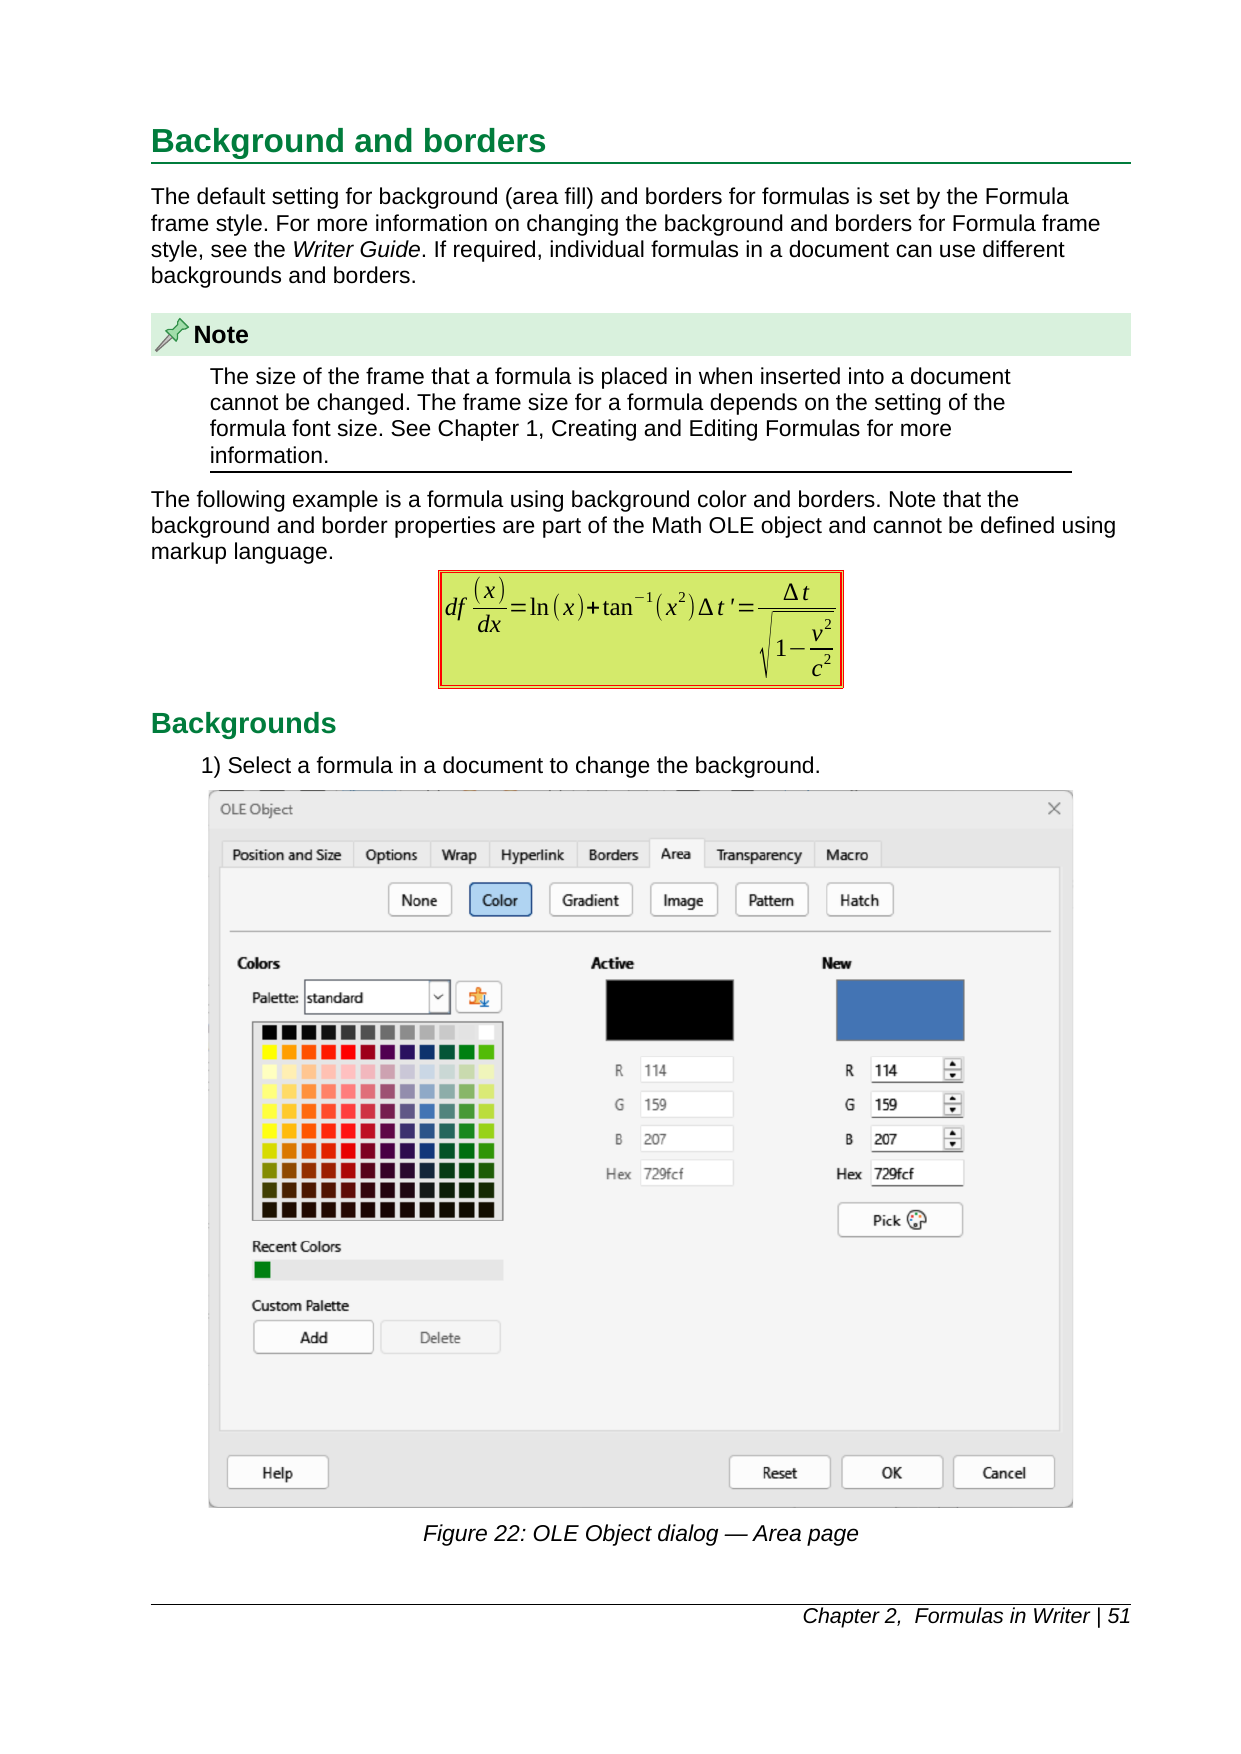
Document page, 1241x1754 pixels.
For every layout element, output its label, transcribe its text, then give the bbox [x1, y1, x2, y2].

subtitle Backgrounds [151, 706, 1131, 739]
text Figure 22: OLE Object dialog — Area page [208, 1520, 1073, 1546]
text The default setting for background (area fill) and borders for formulas is set by the Formula frame style. For more information on changing the background and borders for Formula frame style, see the Writer Guide. If required, individual formulas in a document can use different backgrounds and borders. [151, 183, 1131, 289]
subtitle Background and borders [151, 121, 1131, 162]
picture [208, 790, 1074, 1508]
subtitle Note [151, 313, 1131, 356]
list Select a formula in a document to change the background. [227, 752, 1131, 778]
text The following example is a formula using background color and borders. Note that the background and border properties are part of the Math OLE object and cannot be defined using markup language. [151, 486, 1131, 564]
text The size of the frame that a formula is placed in when inserted into a document cannot be changed. The frame size for a formula depends on the setting of the formula font size. See Chapter 1, Creating and Editing Formulas for more information. [209, 363, 1072, 473]
